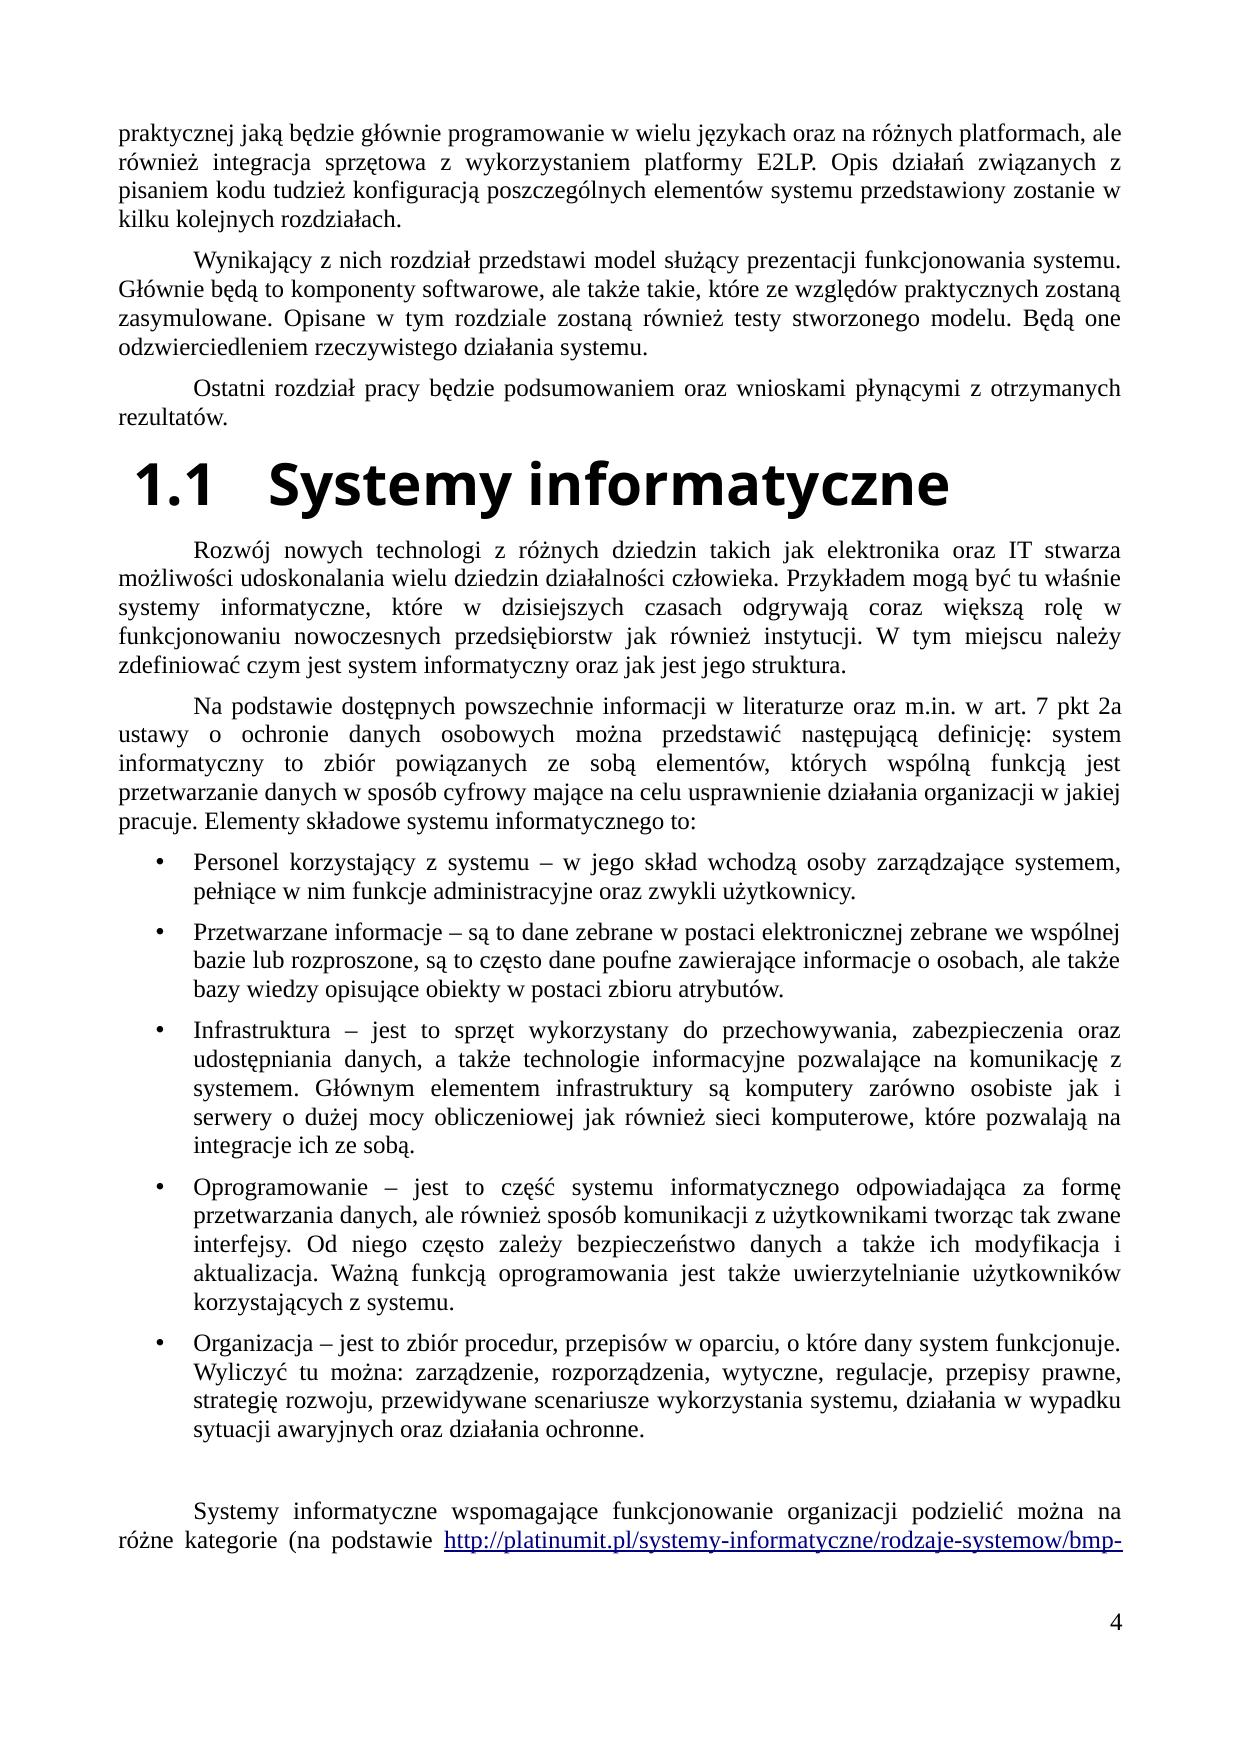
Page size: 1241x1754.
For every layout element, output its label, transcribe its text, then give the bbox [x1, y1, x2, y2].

text praktycznej jaką będzie głównie programowanie w wielu językach oraz na różnych platformach, ale również integracja sprzętowa z wykorzystaniem platformy E2LP. Opis działań związanych z pisaniem kodu tudzież konfiguracją poszczególnych elementów systemu przedstawiony zostanie w kilku kolejnych rozdziałach. [118, 118, 1122, 233]
list Oprogramowanie – jest to część systemu informatycznego odpowiadająca za formę przetwarzania danych, ale również sposób komunikacji z użytkownikami tworząc tak zwane interfejsy. Od niego często zależy bezpieczeństwo danych a także ich modyfikacja i aktualizacja. Ważną funkcją oprogramowania jest także uwierzytelnianie użytkowników korzystających z systemu. [156, 1172, 1122, 1315]
text Systemy informatyczne wspomagające funkcjonowanie organizacji podzielić można na różne kategorie (na podstawie http://platinumit.pl/systemy-informatyczne/rodzaje-systemow/bmp- [118, 1496, 1122, 1554]
text Rozwój nowych technologi z różnych dziedzin takich jak elektronika oraz IT stwarza możliwości udoskonalania wielu dziedzin działalności człowieka. Przykładem mogą być tu właśnie systemy informatyczne, które w dzisiejszych czasach odgrywają coraz większą rolę w funkcjonowaniu nowoczesnych przedsiębiorstw jak również instytucji. W tym miejscu należy zdefiniować czym jest system informatyczny oraz jak jest jego struktura. [118, 535, 1122, 678]
text Na podstawie dostępnych powszechnie informacji w literaturze oraz m.in. w art. 7 pkt 2a ustawy o ochronie danych osobowych można przedstawić następującą definicję: system informatyczny to zbiór powiązanych ze sobą elementów, których wspólną funkcją jest przetwarzanie danych w sposób cyfrowy mające na celu usprawnienie działania organizacji w jakiej pracuje. Elementy składowe systemu informatycznego to: [118, 691, 1122, 834]
list Organizacja – jest to zbiór procedur, przepisów w oparciu, o które dany system funkcjonuje. Wyliczyć tu można: zarządzenie, rozporządzenia, wytyczne, regulacje, przepisy prawne, strategię rozwoju, przewidywane scenariusze wykorzystania systemu, działania w wypadku sytuacji awaryjnych oraz działania ochronne. [156, 1328, 1122, 1443]
list Przetwarzane informacje – są to dane zebrane w postaci elektronicznej zebrane we wspólnej bazie lub rozproszone, są to często dane poufne zawierające informacje o osobach, ale także bazy wiedzy opisujące obiekty w postaci zbioru atrybutów. [156, 917, 1122, 1003]
list Personel korzystający z systemu – w jego skład wchodzą osoby zarządzające systemem, pełniące w nim funkcje administracyjne oraz zwykli użytkownicy. [156, 847, 1122, 904]
text Wynikający z nich rozdział przedstawi model służący prezentacji funkcjonowania systemu. Głównie będą to komponenty softwarowe, ale także takie, które ze względów praktycznych zostaną zasymulowane. Opisane w tym rozdziale zostaną również testy stworzonego modelu. Będą one odzwierciedleniem rzeczywistego działania systemu. [118, 246, 1122, 361]
subtitle Systemy informatyczne [118, 443, 1122, 522]
text Ostatni rozdział pracy będzie podsumowaniem oraz wnioskami płynącymi z otrzymanych rezultatów. [118, 373, 1122, 430]
list Infrastruktura – jest to sprzęt wykorzystany do przechowywania, zabezpieczenia oraz udostępniania danych, a także technologie informacyjne pozwalające na komunikację z systemem. Głównym elementem infrastruktury są komputery zarówno osobiste jak i serwery o dużej mocy obliczeniowej jak również sieci komputerowe, które pozwalają na integracje ich ze sobą. [156, 1016, 1122, 1159]
